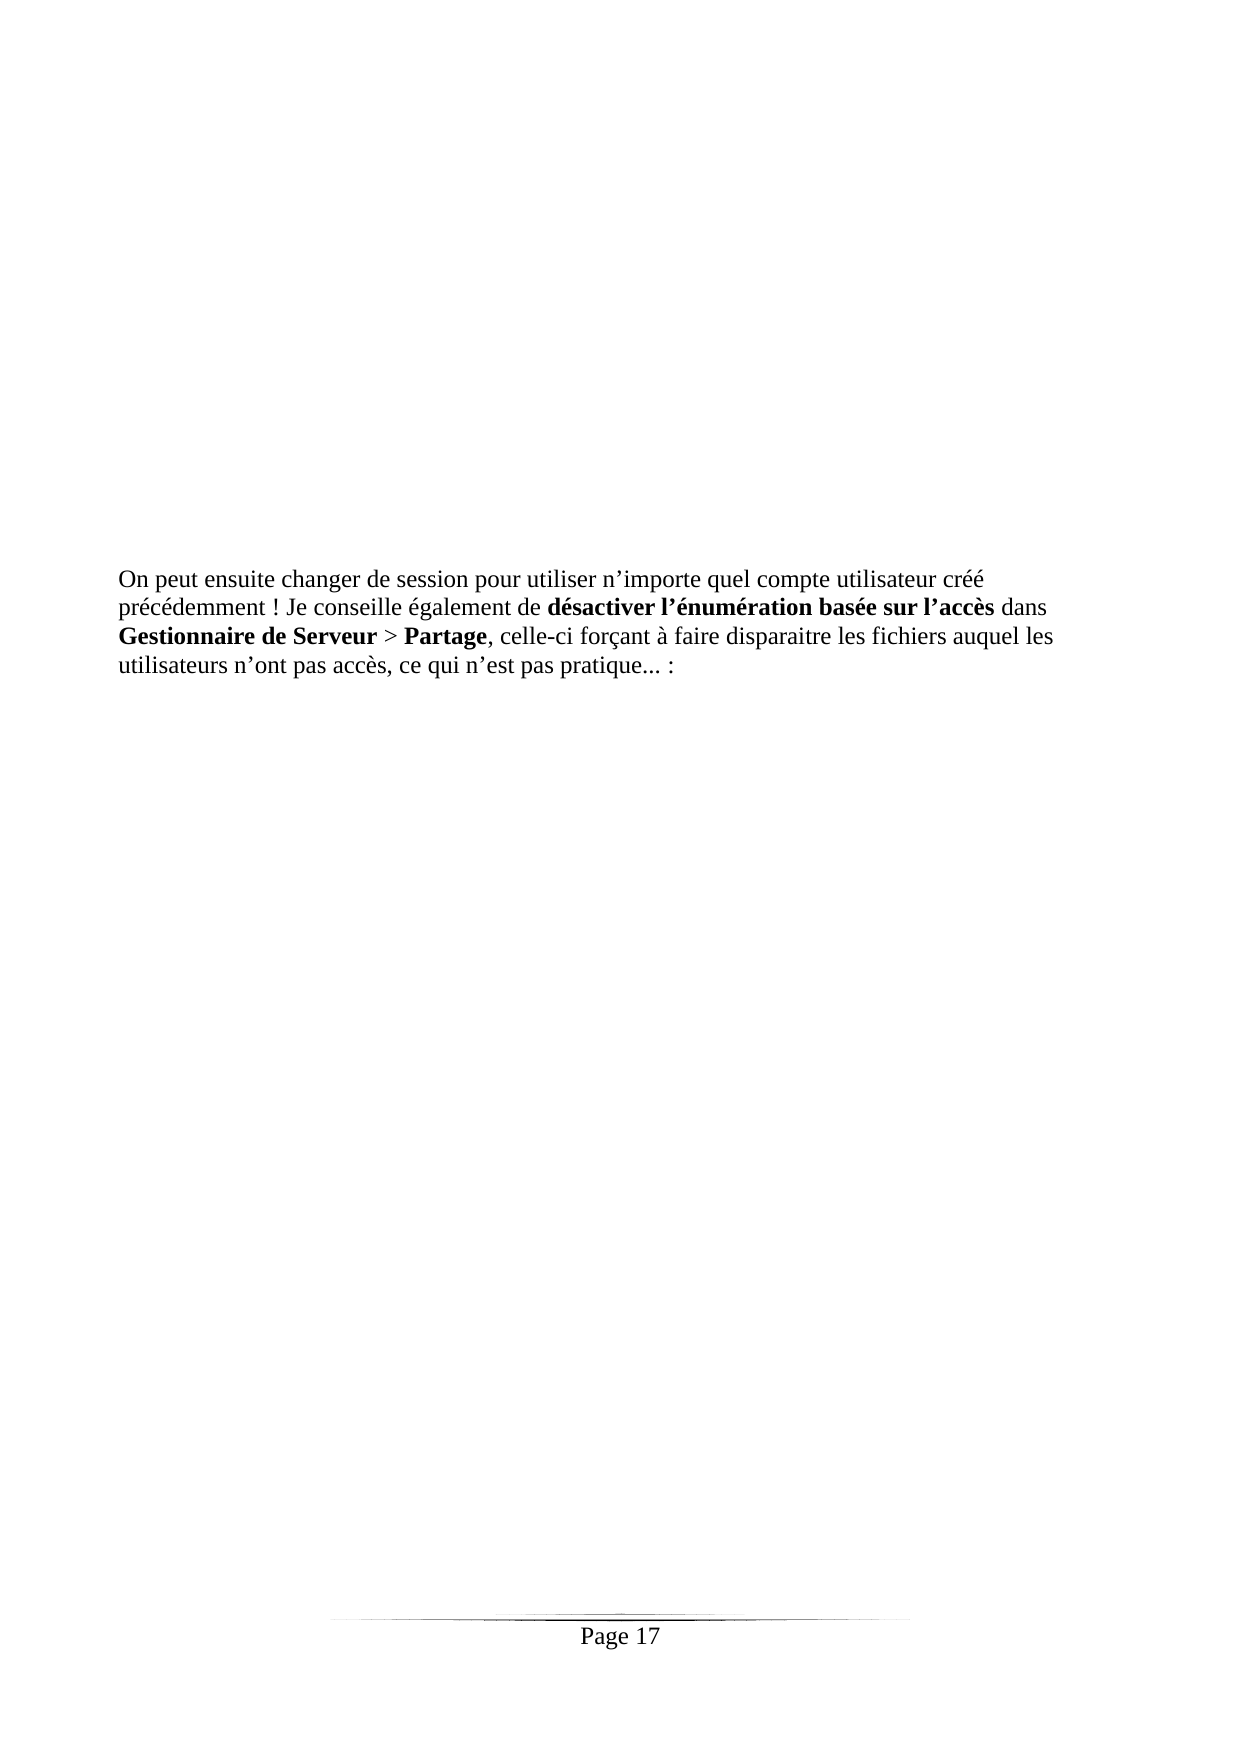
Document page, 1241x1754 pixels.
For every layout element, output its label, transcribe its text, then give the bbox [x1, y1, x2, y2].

text C:/Data/Entreprise --------Commun --------Direction --------Rh --------Technique C:/Data/Users On active le Partage sur le dossier Entreprise et le dossier Users en faisant Propriétés > Partage avancé… > Autorisations > Tout le monde en Contrôle total : (On ajoute un $ au fichier Users lors du Partage pour le définir en tant que partage caché) On peut ensuite ouvrir la Gestion de stratégie de groupe dans Gestionnaire de Serveur > Outils, qui permet de créer les GPO : On commence par créer la GPO qui permettra de faire apparaitre le Lecteur P :Entreprise sur chaque session Utilisateur : On créer également les GPO permettant de bloquer la base de registre et le panneau de configuration aux utilisateurs : On place ensuite ces différentes GPO dans les bonnes OU pour qu’elles concernent seulement les utilisateurs souhaités : Une fois ceci fait, on peut se rendre dans Default Domain Policy en déroulant le domaine actuel pour modifier la Stratégie de mot de passe du domaine : Pour finir la configuration du Partage de fichiers, on se rend dans l’outils Gestionnaire de ressources du serveur de fichiers puis dans Filtres de fichiers ou l’on va ajouter un Filtrage actif pour les fichiers finissant par .locky : On se rends ensuite dans Quotas où l’on va ajouter une Limite de Stockage aux dossiers Users : Pour finir, ouvrir l’Outils DHCP installé précédemment, faire un clic droit sur IPv4 puis Nouvelle Etendue, qui va permettre de créer notre étendue d’adresses IP pour notre DHCP : O On peut également faire une réservation d’adresse IP dans Réservations pour notre machine Cliente (J’ai ici choisis 10.193.102.3) et également ajouter des Options pour l’étendue que l’on vient de créer : L’option 1 de valeur 0x2 permet de désactiver NetBios sur toutes les machines clientes du serveur. L’option 2 permet de définir la Passerelle par défaut des machines clientes du serveur. L’option 3 permet de définir l’adresse IP du serveur DNS sur les machines clientes du serveur. Notre configuration est maintenant terminée, on peut finir par installer si on le souhaite les fonctionnalités RSAT sur la machine Cliente pour accéder au serveur Active Directory à Distance et pouvoir l’administrer plus facilement : On peut ensuite démarrer la machine Client, rejoindre le Réseau dom.lula.fr et se connecter avec l’un des utilisateurs pour vérifier si celui-ci à bien les bons accès sur le partage de fichiers et si il récupère bien une adresse IP ! Tout devrait être fonctionnel ! Comment faire ? : On peut ensuite changer de session pour utiliser n’importe quel compte utilisateur créé précédemment ! Je conseille également de désactiver l’énumération basée sur l’accès dans Gestionnaire de Serveur > Partage, celle-ci forçant à faire disparaitre les fichiers auquel les utilisateurs n’ont pas accès, ce qui n’est pas pratique... : Sources : OpenNebula | Moodle https://learn.microsoft.com/ Alexandre Rota | Explications de Cours [118, 75, 1122, 1599]
